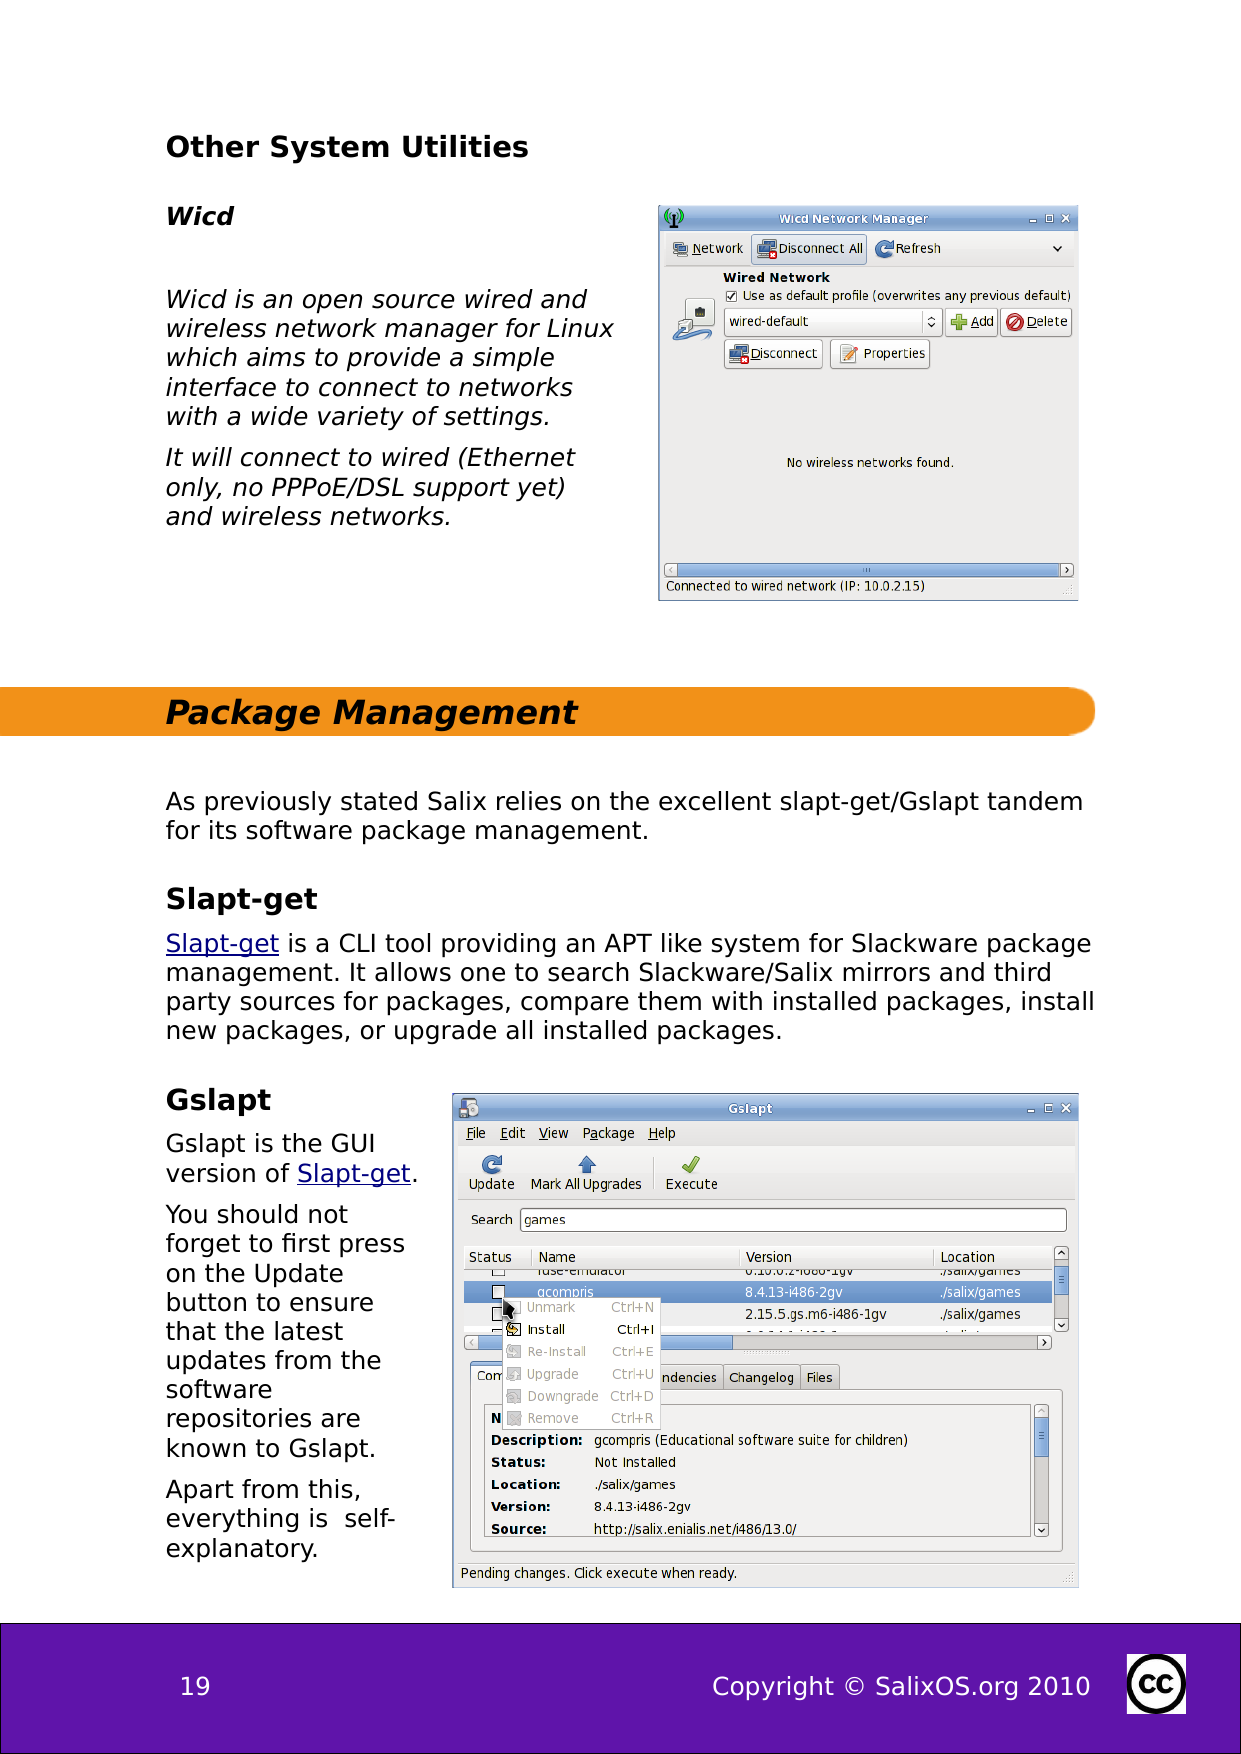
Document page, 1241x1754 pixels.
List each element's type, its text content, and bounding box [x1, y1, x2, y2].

text [1079, 1129, 1104, 1188]
text Wicd is an open source wired and wireless network manager for Linux which aims to provide a simple interface to connect to networks with a wide variety of settings. [165, 285, 658, 431]
text [1079, 1475, 1104, 1563]
text You should not forget to first press on the Update button to ensure that the latest updates from the software repositories are known to Gslapt. [165, 1200, 452, 1463]
subtitle Slapt-get [165, 882, 1104, 916]
picture [0, 687, 1096, 736]
subtitle Wicd [165, 202, 1104, 231]
text As previously stated Salix relies on the excellent slapt-get/Gslapt tandem for its software package management. [165, 787, 1104, 845]
picture [658, 205, 1079, 601]
text Gslapt is the GUI version of Slapt-get. [165, 1129, 452, 1188]
text [1079, 444, 1104, 531]
text [1079, 1200, 1104, 1463]
subtitle Gslapt [165, 1083, 1104, 1117]
text It will connect to wired (Ethernet only, no PPPoE/DSL support yet) and wireless networks. [165, 444, 658, 531]
text Apart from this, everything is self-explanatory. [165, 1475, 452, 1563]
picture [1126, 1654, 1186, 1714]
picture [452, 1093, 1079, 1588]
subtitle Other System Utilities [165, 131, 1104, 164]
text [1079, 285, 1104, 431]
text Slapt-get is a CLI tool providing an APT like system for Slackware package management. It allows one to search Slackware/Salix mirrors and third party sources for packages, compare them with installed packages, install new packages, or upgrade all installed packages. [165, 929, 1104, 1046]
